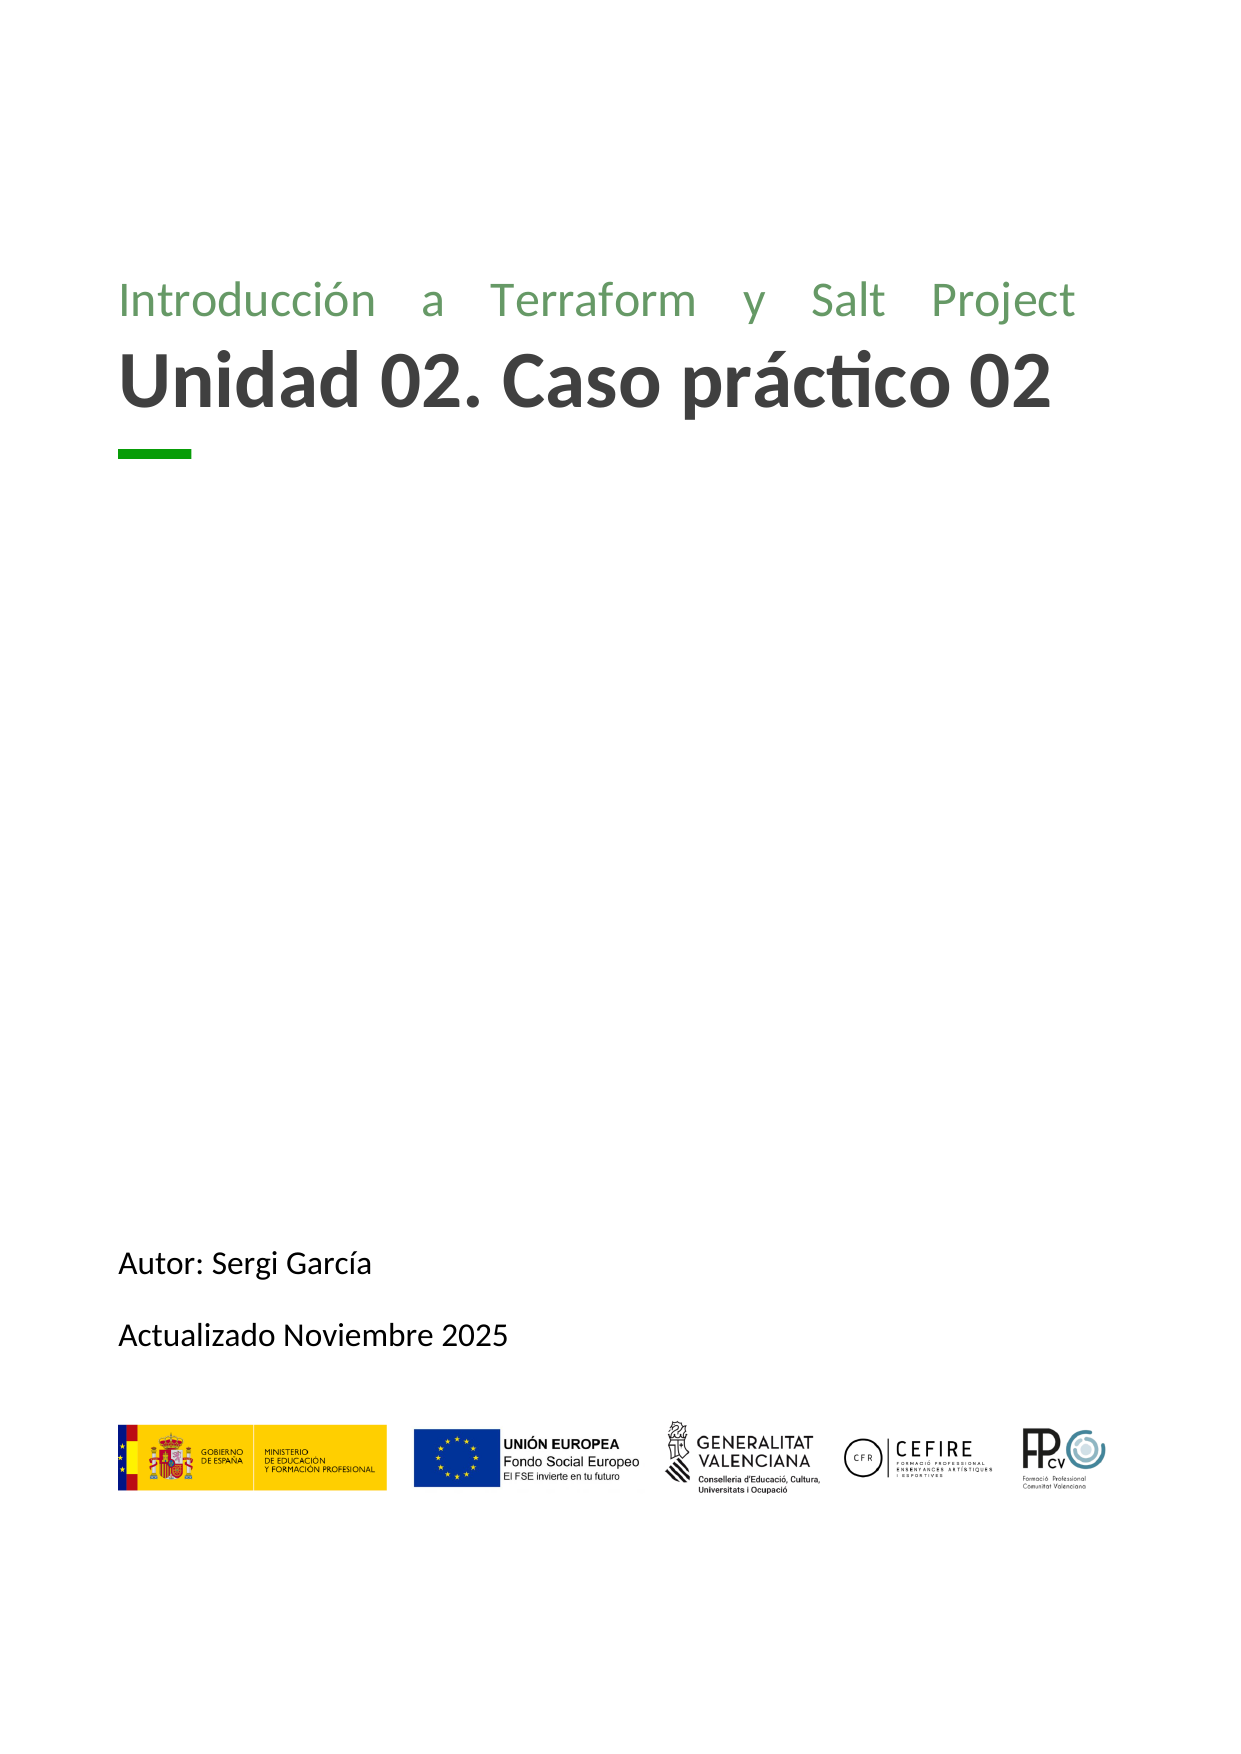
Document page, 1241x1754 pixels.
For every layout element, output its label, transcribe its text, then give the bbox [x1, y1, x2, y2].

text Actualizado Noviembre 2025 [118, 1313, 1122, 1354]
picture [118, 449, 192, 459]
picture [118, 1420, 1123, 1494]
text Autor: Sergi García [118, 1242, 1122, 1283]
title Introducción a Terraform y Salt Project Unidad 02. Caso práctico 02 [118, 268, 1122, 428]
